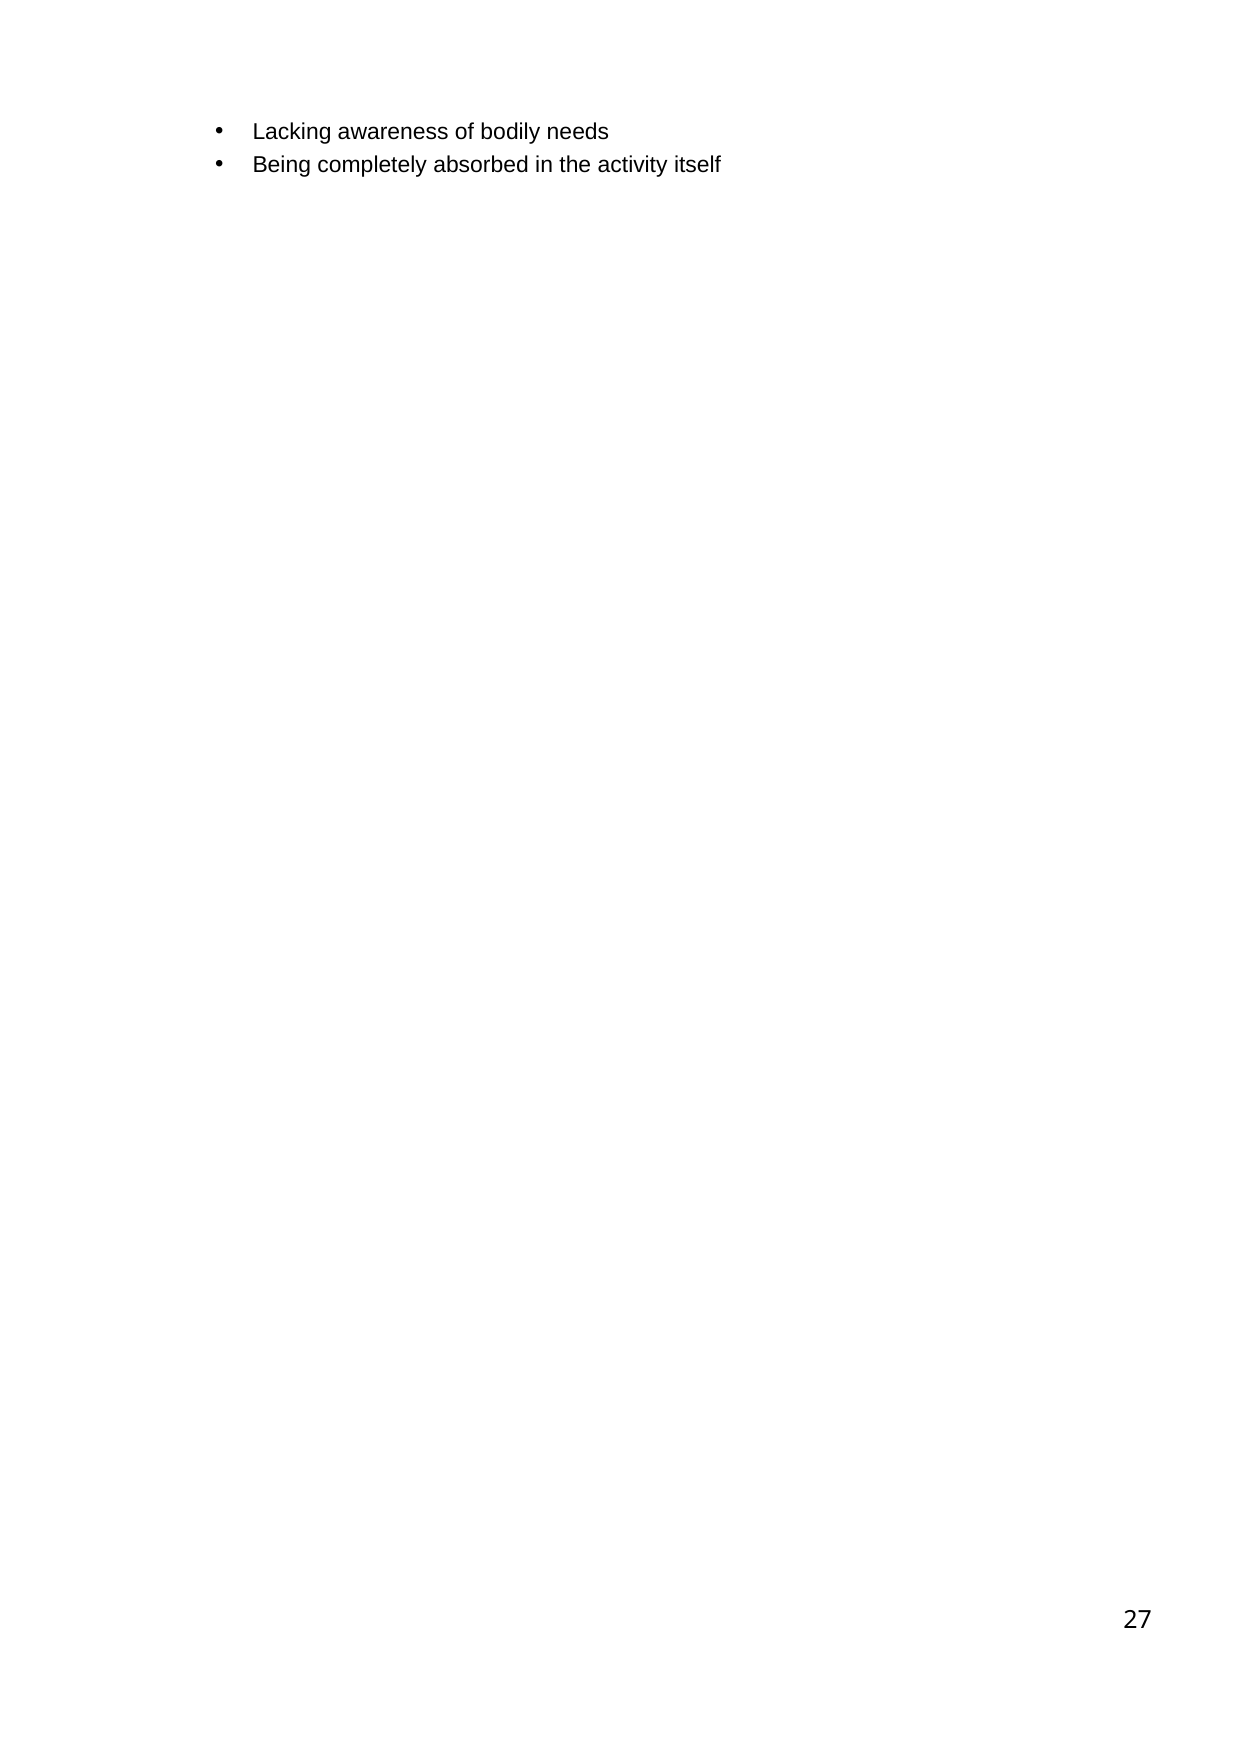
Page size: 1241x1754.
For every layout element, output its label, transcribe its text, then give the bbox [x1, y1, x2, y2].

list Being completely absorbed in the activity itself [215, 151, 1152, 178]
list Lacking awareness of bodily needs [215, 118, 1152, 145]
